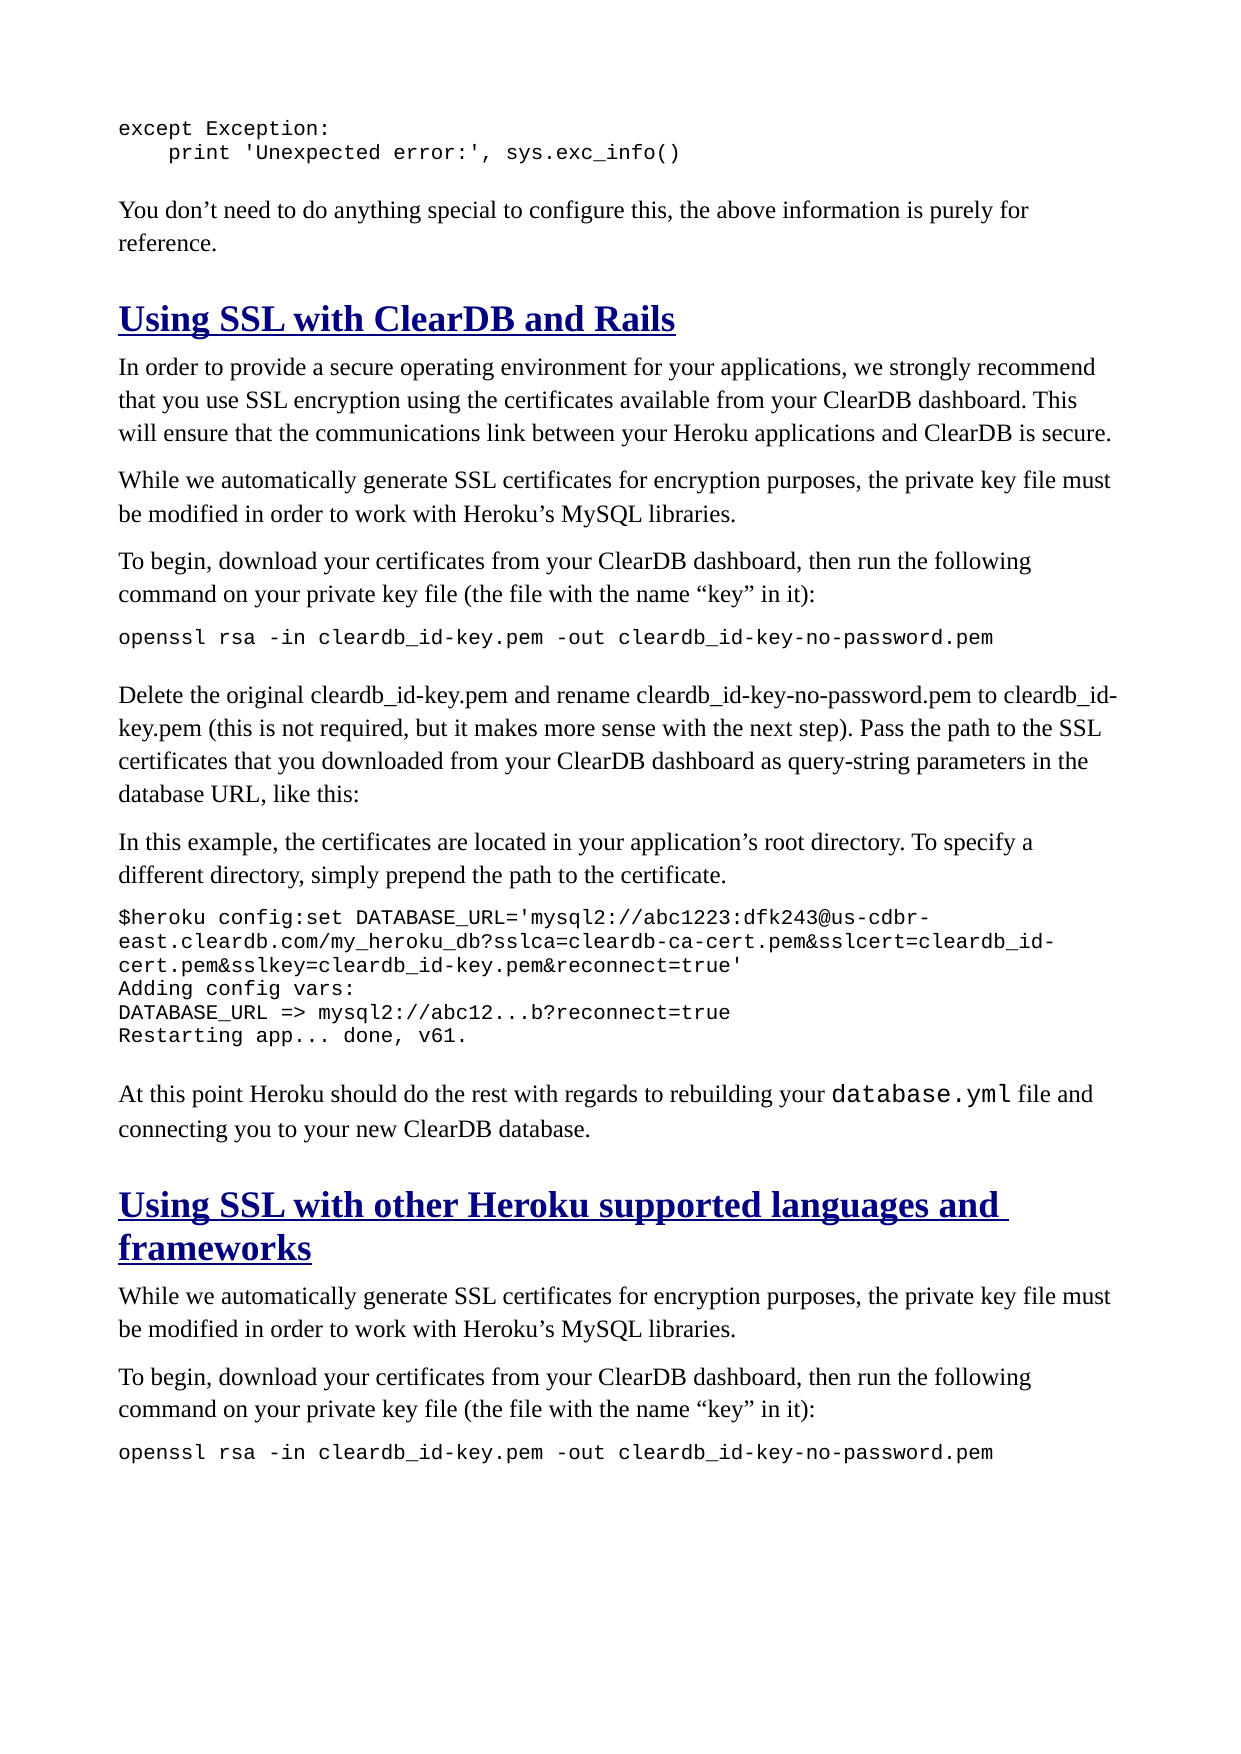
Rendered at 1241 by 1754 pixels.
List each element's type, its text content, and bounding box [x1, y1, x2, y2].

text except Exception: [118, 118, 1122, 142]
text openssl rsa -in cleardb_id-key.pem -out cleardb_id-key-no-password.pem [118, 1442, 1122, 1466]
text $heroku config:set DATABASE_URL='mysql2://abc1223:dfk243@us-cdbr-east.cleardb.com/my_heroku_db?sslca=cleardb-ca-cert.pem&sslcert=cleardb_id-cert.pem&sslkey=cleardb_id-key.pem&reconnect=true' [118, 907, 1122, 978]
subtitle Using SSL with other Heroku supported languages and frameworks [118, 1182, 1122, 1268]
text At this point Heroku should do the rest with regards to rebuilding your database.yml file and connecting you to your new ClearDB database. [118, 1079, 1122, 1142]
text You don’t need to do anything special to configure this, the above information is purely for reference. [118, 195, 1122, 257]
text Delete the original cleardb_id-key.pem and rename cleardb_id-key-no-password.pem to cleardb_id-key.pem (this is not required, but it makes more sense with the next step). Pass the path to the SSL certificates that you downloaded from your ClearDB dashboard as query-string parameters in the database URL, like this: [118, 680, 1122, 808]
text openssl rsa -in cleardb_id-key.pem -out cleardb_id-key-no-password.pem [118, 627, 1122, 651]
text DATABASE_URL => mysql2://abc12...b?reconnect=true [118, 1002, 1122, 1026]
text Restarting app... done, v61. [118, 1026, 1122, 1049]
text To begin, download your certificates from your ClearDB dashboard, then run the following command on your private key file (the file with the name “key” in it): [118, 546, 1122, 608]
text While we automatically generate SSL certificates for encryption purposes, the private key file must be modified in order to work with Heroku’s MySQL libraries. [118, 466, 1122, 527]
text To begin, download your certificates from your ClearDB dashboard, then run the following command on your private key file (the file with the name “key” in it): [118, 1362, 1122, 1423]
text In order to provide a secure operating environment for your applications, we strongly recommend that you use SSL encryption using the certificates available from your ClearDB dashboard. This will ensure that the communications link between your Heroku applications and ClearDB is secure. [118, 352, 1122, 447]
text Adding config vars: [118, 978, 1122, 1002]
subtitle Using SSL with ClearDB and Rails [118, 296, 1122, 339]
text print 'Unexpected error:', sys.exc_info() [118, 142, 1122, 165]
text In this example, the certificates are located in your application’s root directory. To specify a different directory, simply prepend the path to the certificate. [118, 827, 1122, 888]
text While we automatically generate SSL certificates for encryption purposes, the private key file must be modified in order to work with Heroku’s MySQL libraries. [118, 1281, 1122, 1343]
